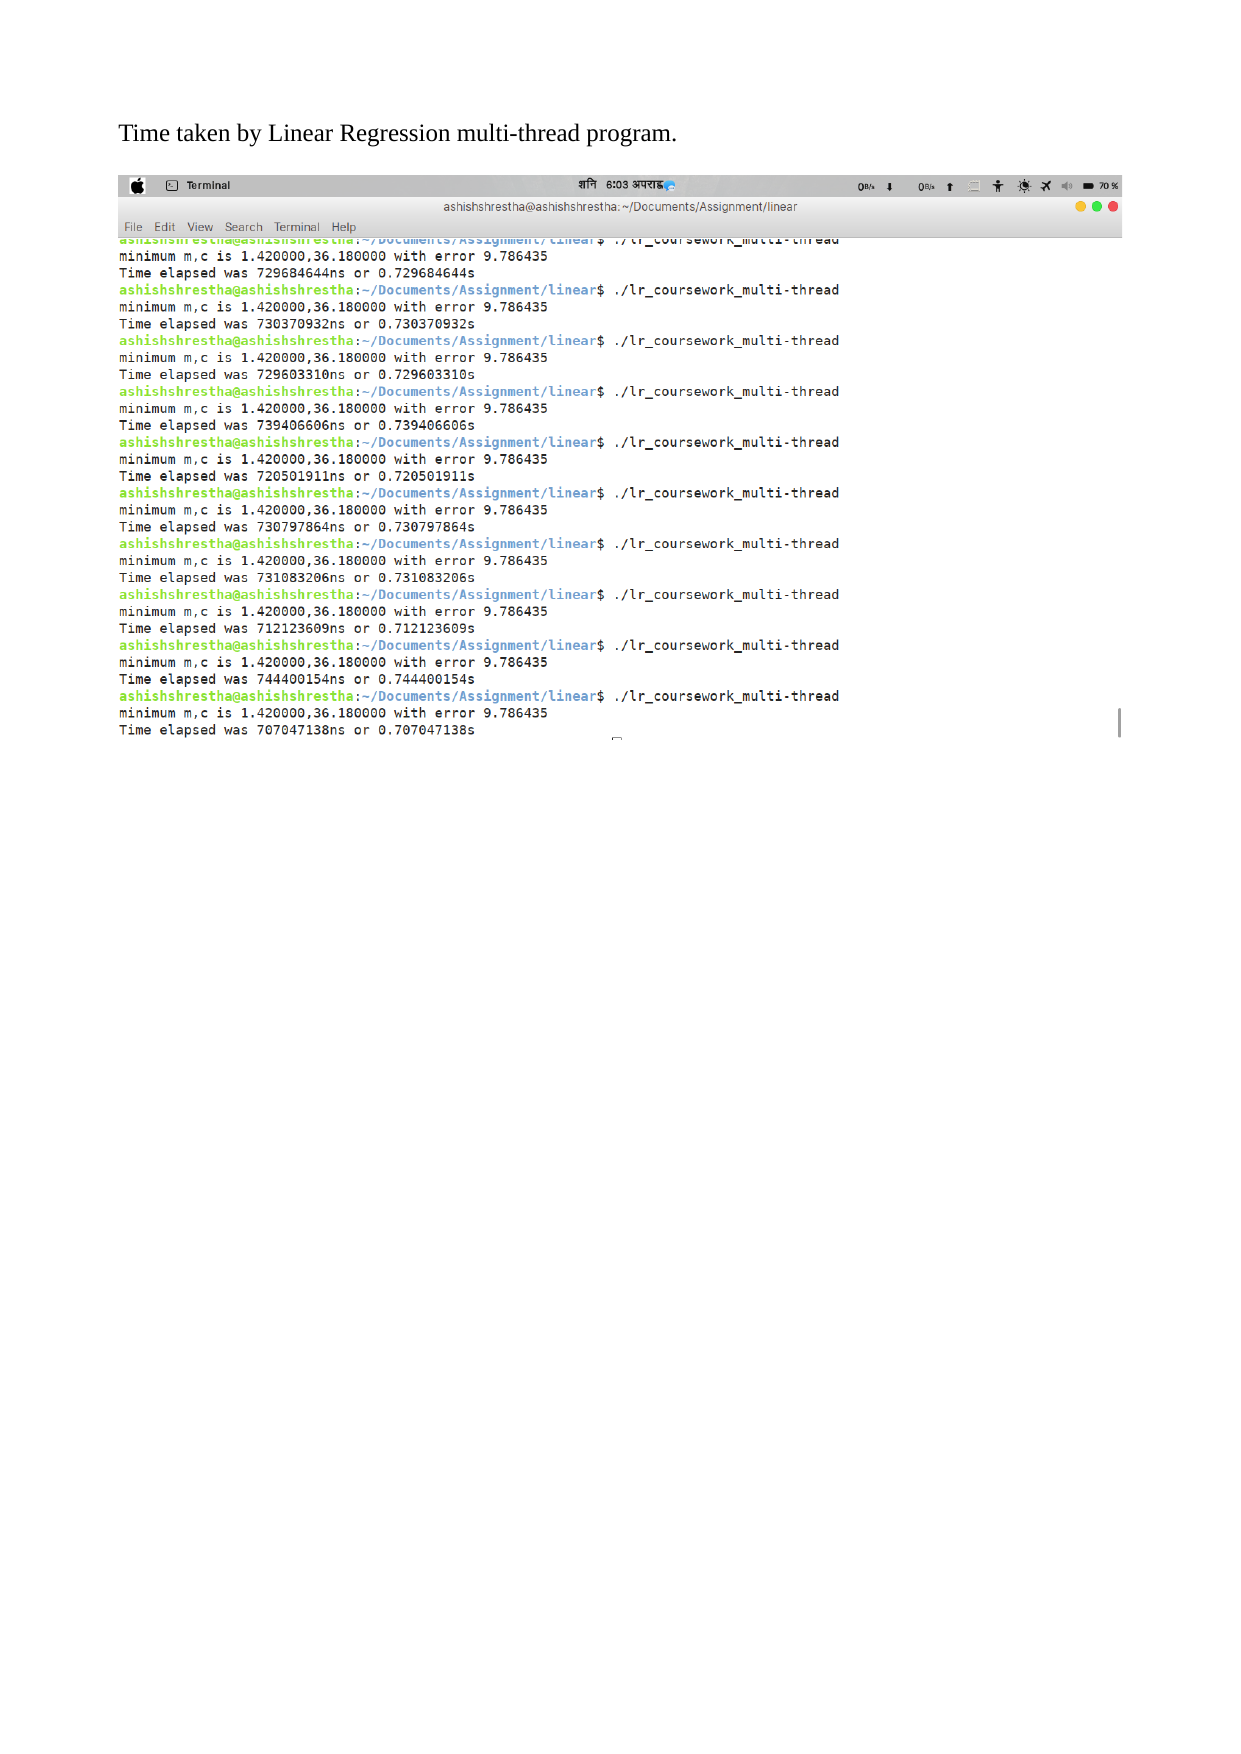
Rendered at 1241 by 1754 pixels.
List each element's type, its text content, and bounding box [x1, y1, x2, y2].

picture [118, 175, 1123, 740]
text Time taken by Linear Regression multi-thread program. [118, 118, 1122, 147]
